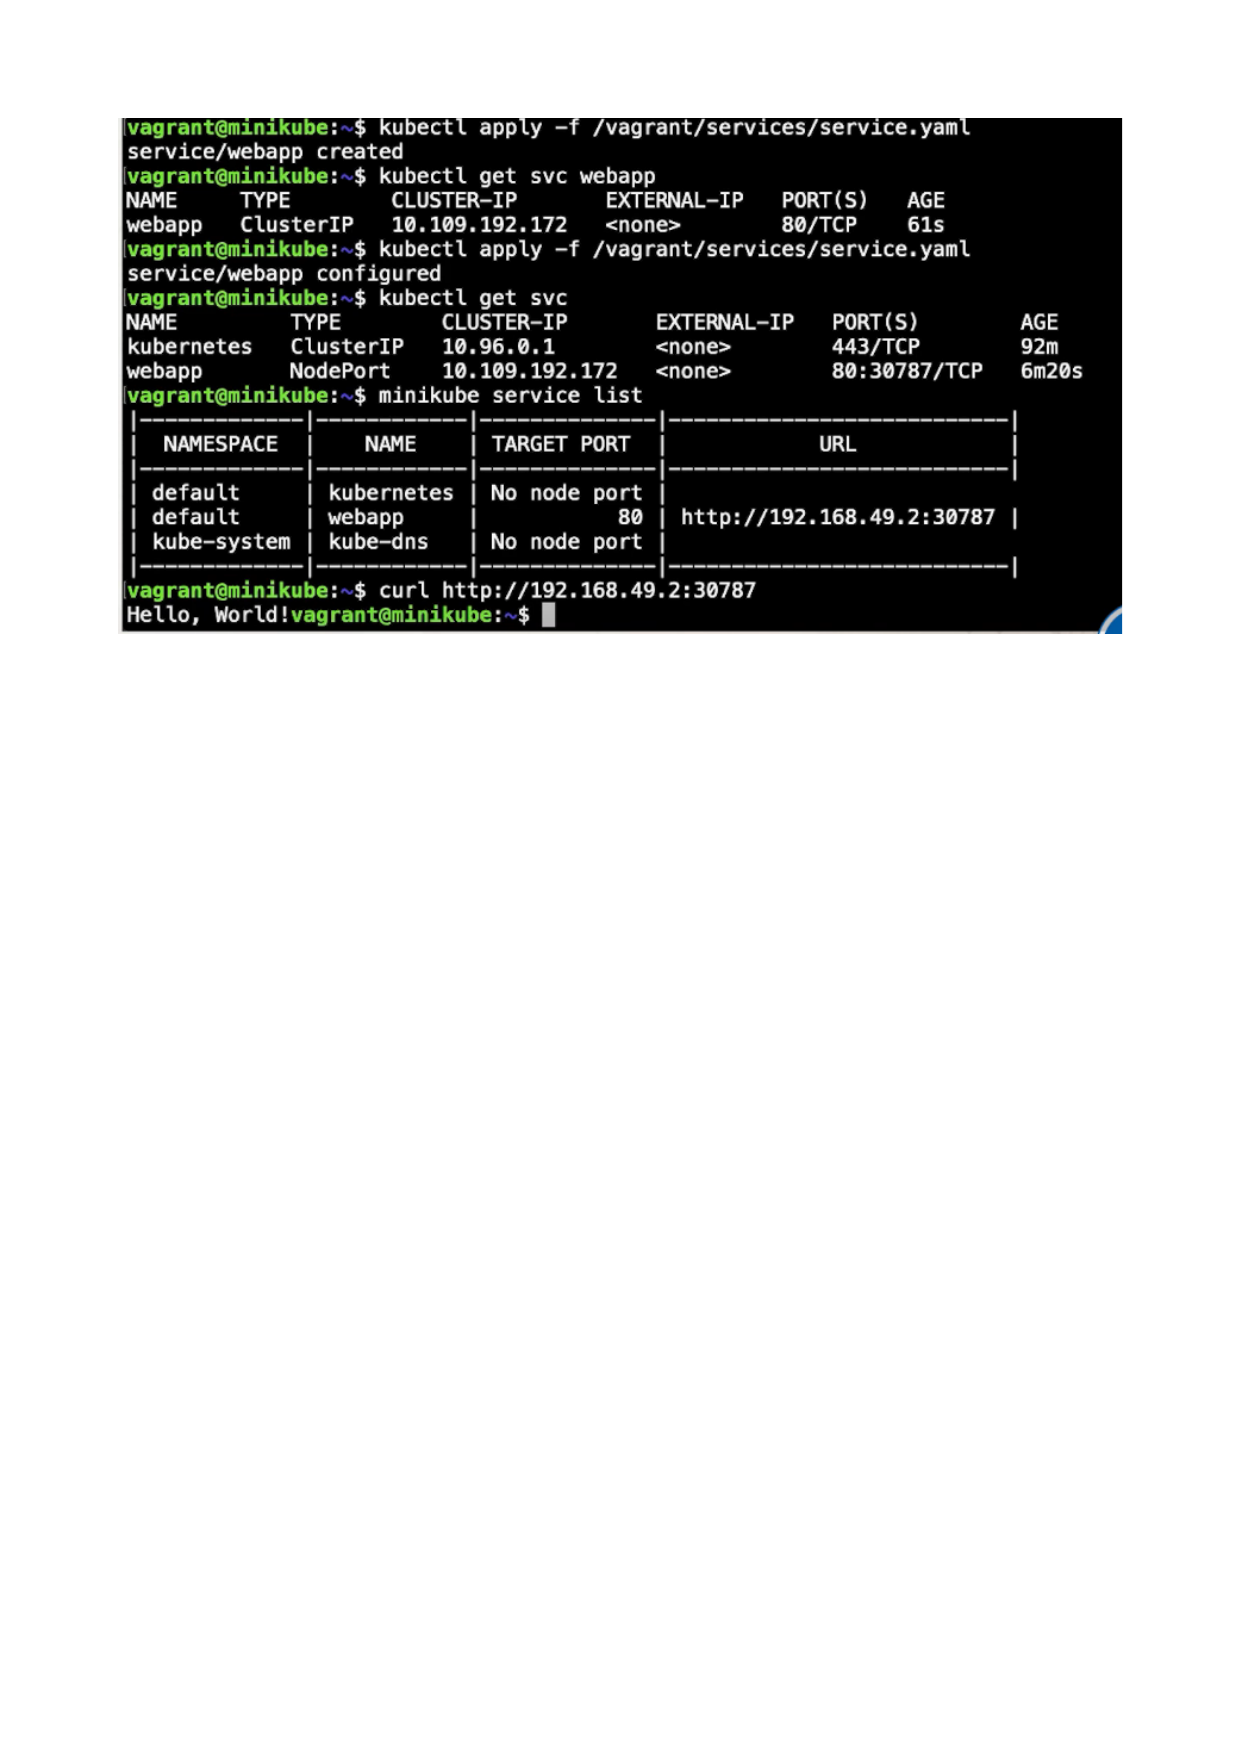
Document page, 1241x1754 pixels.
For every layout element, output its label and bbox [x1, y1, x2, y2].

picture [118, 118, 1123, 634]
